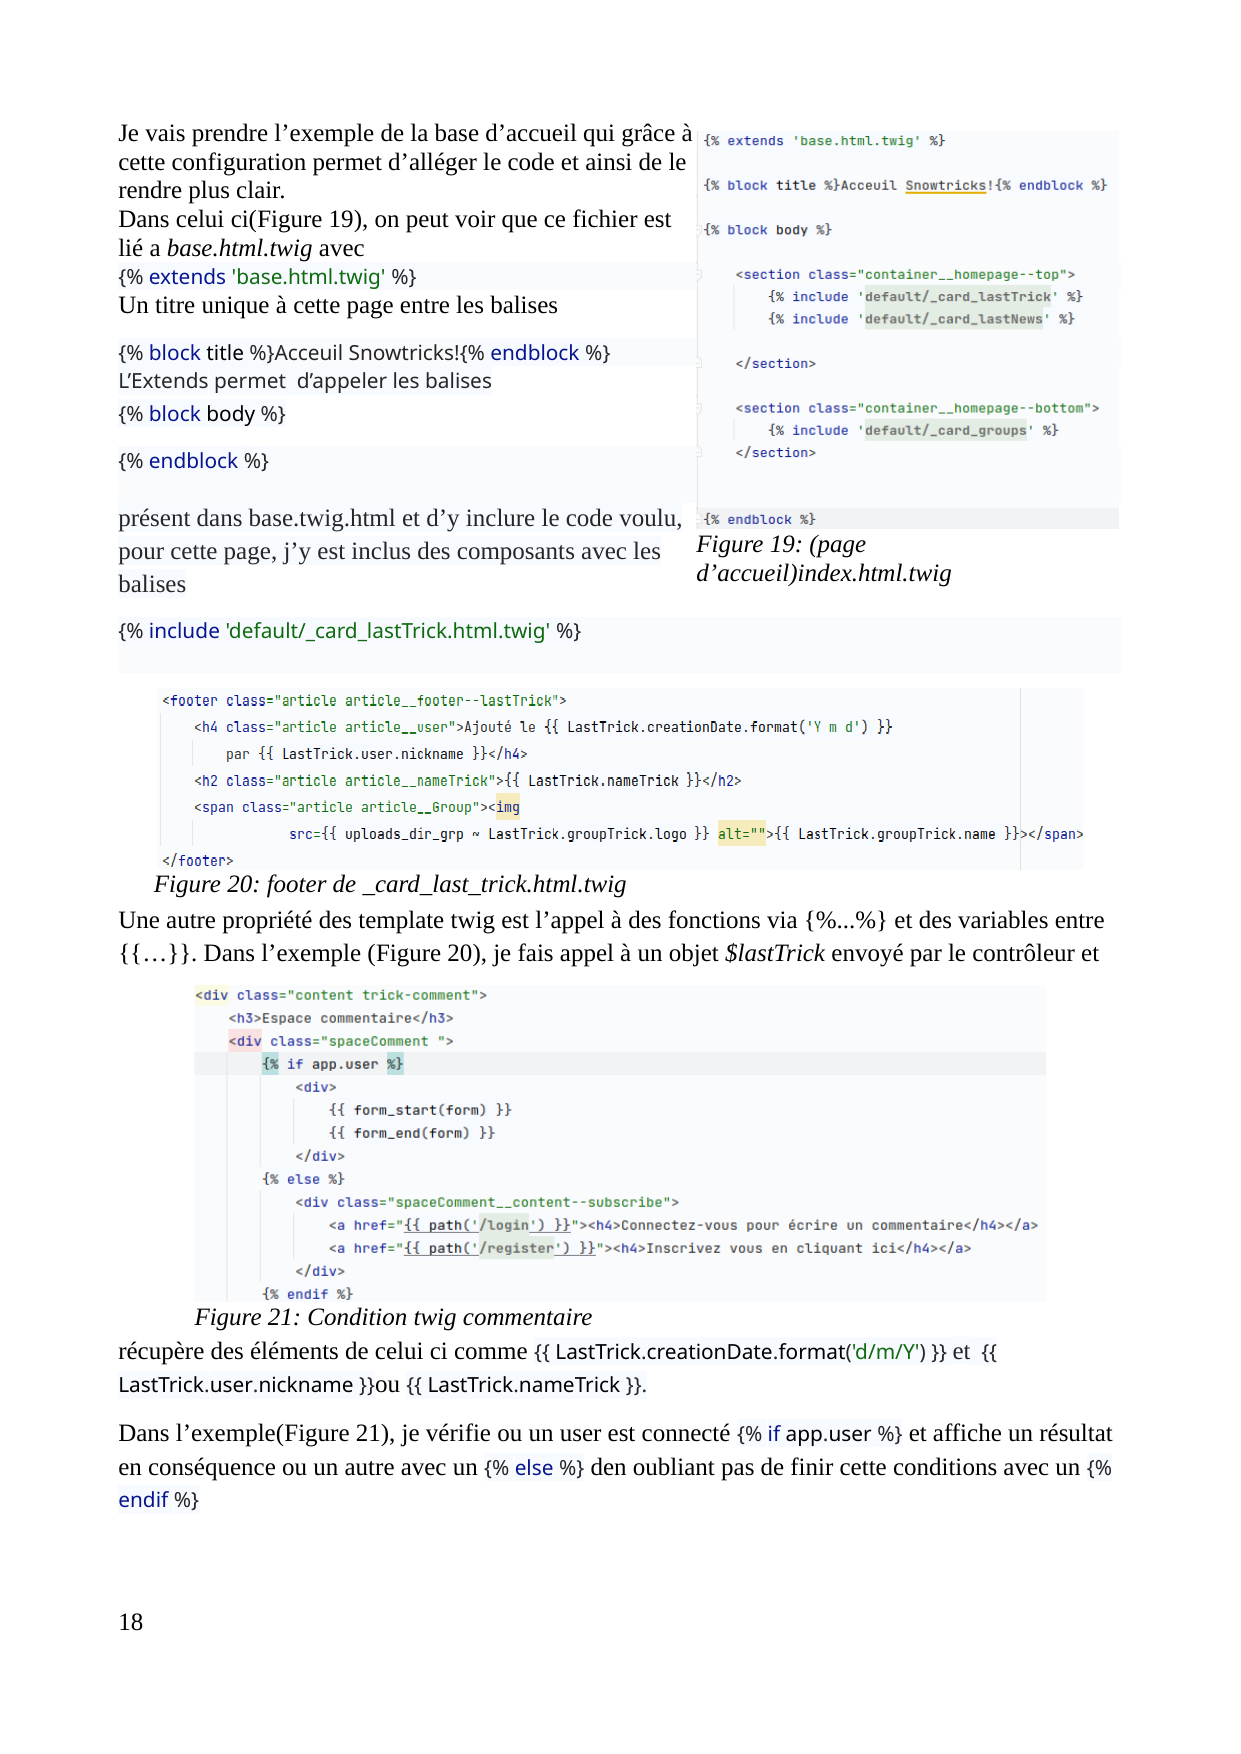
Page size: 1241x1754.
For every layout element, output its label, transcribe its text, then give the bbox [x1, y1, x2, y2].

picture [696, 131, 1119, 529]
text {% include 'default/_card_lastTrick.html.twig' %} [118, 617, 1122, 645]
text Un titre unique à cette page entre les balises [118, 290, 696, 319]
text Dans celui ci(Figure 19), on peut voir que ce fichier est lié a base.html.twig avec [118, 204, 696, 262]
picture [194, 985, 1047, 1302]
text Je vais prendre l’exemple de la base d’accueil qui grâce à cette configuration permet d’alléger le code et ainsi de le rendre plus clair. [118, 118, 1122, 204]
text présent dans base.twig.html et d’y inclure le code voulu, pour cette page, j’y est inclus des composants avec les balises [118, 503, 1122, 598]
text {% endblock %} [118, 446, 696, 474]
text Dans l’exemple(Figure 21), je vérifie ou un user est connecté {% if app.user %} et affiche un résultat en conséquence ou un autre avec un {% else %} den oubliant pas de finir cette conditions avec un {% endif %} [118, 1418, 1122, 1514]
text L’Extends permet d’appeler les balises {% block body %} [118, 366, 696, 427]
text {% extends 'base.html.twig' %} [118, 262, 696, 290]
text {% block title %}Acceuil Snowtricks!{% endblock %} [118, 338, 696, 366]
text Une autre propriété des template twig est l’appel à des fonctions via {%...%} et des variables entre {{…}}. Dans l’exemple (Figure 20), je fais appel à un objet $lastTrick envoyé par le contrôleur et récupère des éléments de celui ci comme {{ LastTrick.creationDate.format('d/m/Y') }} et {{ LastTrick.user.nickname }}ou {{ LastTrick.nameTrick }}. [118, 673, 1122, 1399]
text Figure 20: footer de _card_last_trick.html.twig [154, 701, 1087, 898]
picture [156, 688, 1084, 870]
text Figure 19: (page d’accueil)index.html.twig [696, 529, 1119, 586]
text Figure 21: Condition twig commentaire [194, 1302, 1046, 1331]
